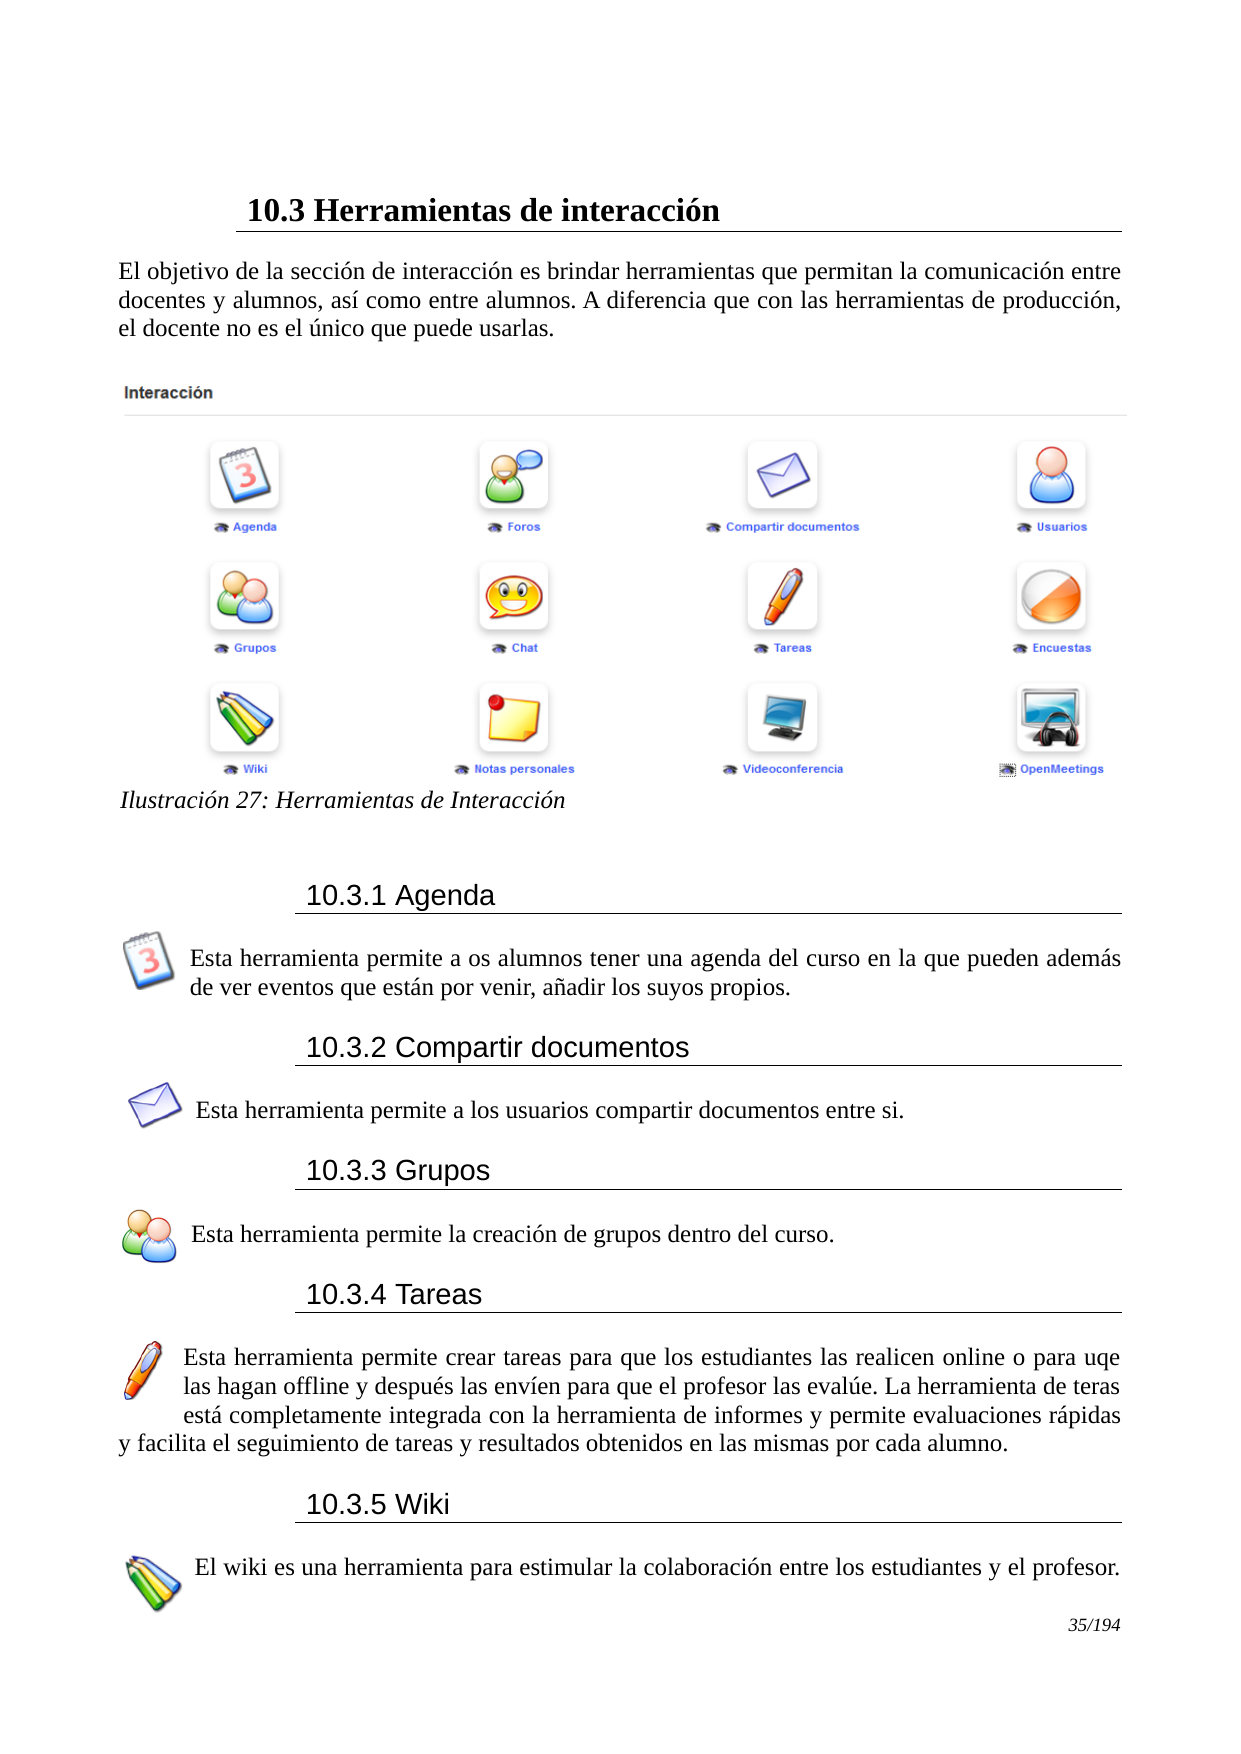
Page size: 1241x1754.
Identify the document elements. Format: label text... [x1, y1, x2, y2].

picture [118, 930, 178, 990]
text Esta herramienta permite la creación de grupos dentro del curso. [179, 1219, 1122, 1247]
picture [123, 1553, 183, 1613]
text El objetivo de la sección de interacción es brindar herramientas que permitan la comunicación entre docentes y alumnos, así como entre alumnos. A diferencia que con las herramientas de producción, el docente no es el único que puede usarlas. [118, 256, 1122, 342]
text Esta herramienta permite crear tareas para que los estudiantes las realicen online o para uqe las hagan offline y después las envíen para que el profesor las evalúe. La herramienta de teras está completamente integrada con la herramienta de informes y permite evaluaciones rápidas y facilita el seguimiento de tareas y resultados obtenidos en las mismas por cada alumno. [118, 1342, 1122, 1457]
text Ilustración 27: Herramientas de Interacción [120, 785, 1120, 814]
picture [112, 1340, 172, 1400]
picture [120, 1206, 179, 1266]
subtitle Herramientas de interacción [236, 190, 1122, 231]
text El wiki es una herramienta para estimular la colaboración entre los estudiantes y el profesor. [118, 1552, 1122, 1581]
picture [124, 1074, 184, 1134]
picture [113, 372, 1128, 785]
subtitle Compartir documentos [295, 1030, 1122, 1065]
subtitle Wiki [295, 1487, 1122, 1522]
text Esta herramienta permite a os alumnos tener una agenda del curso en la que pueden además de ver eventos que están por venir, añadir los suyos propios. [118, 943, 1122, 1000]
subtitle Tareas [295, 1277, 1122, 1312]
subtitle Agenda [295, 877, 1122, 913]
text Esta herramienta permite a los usuarios compartir documentos entre si. [184, 1095, 1122, 1124]
subtitle Grupos [295, 1153, 1122, 1189]
